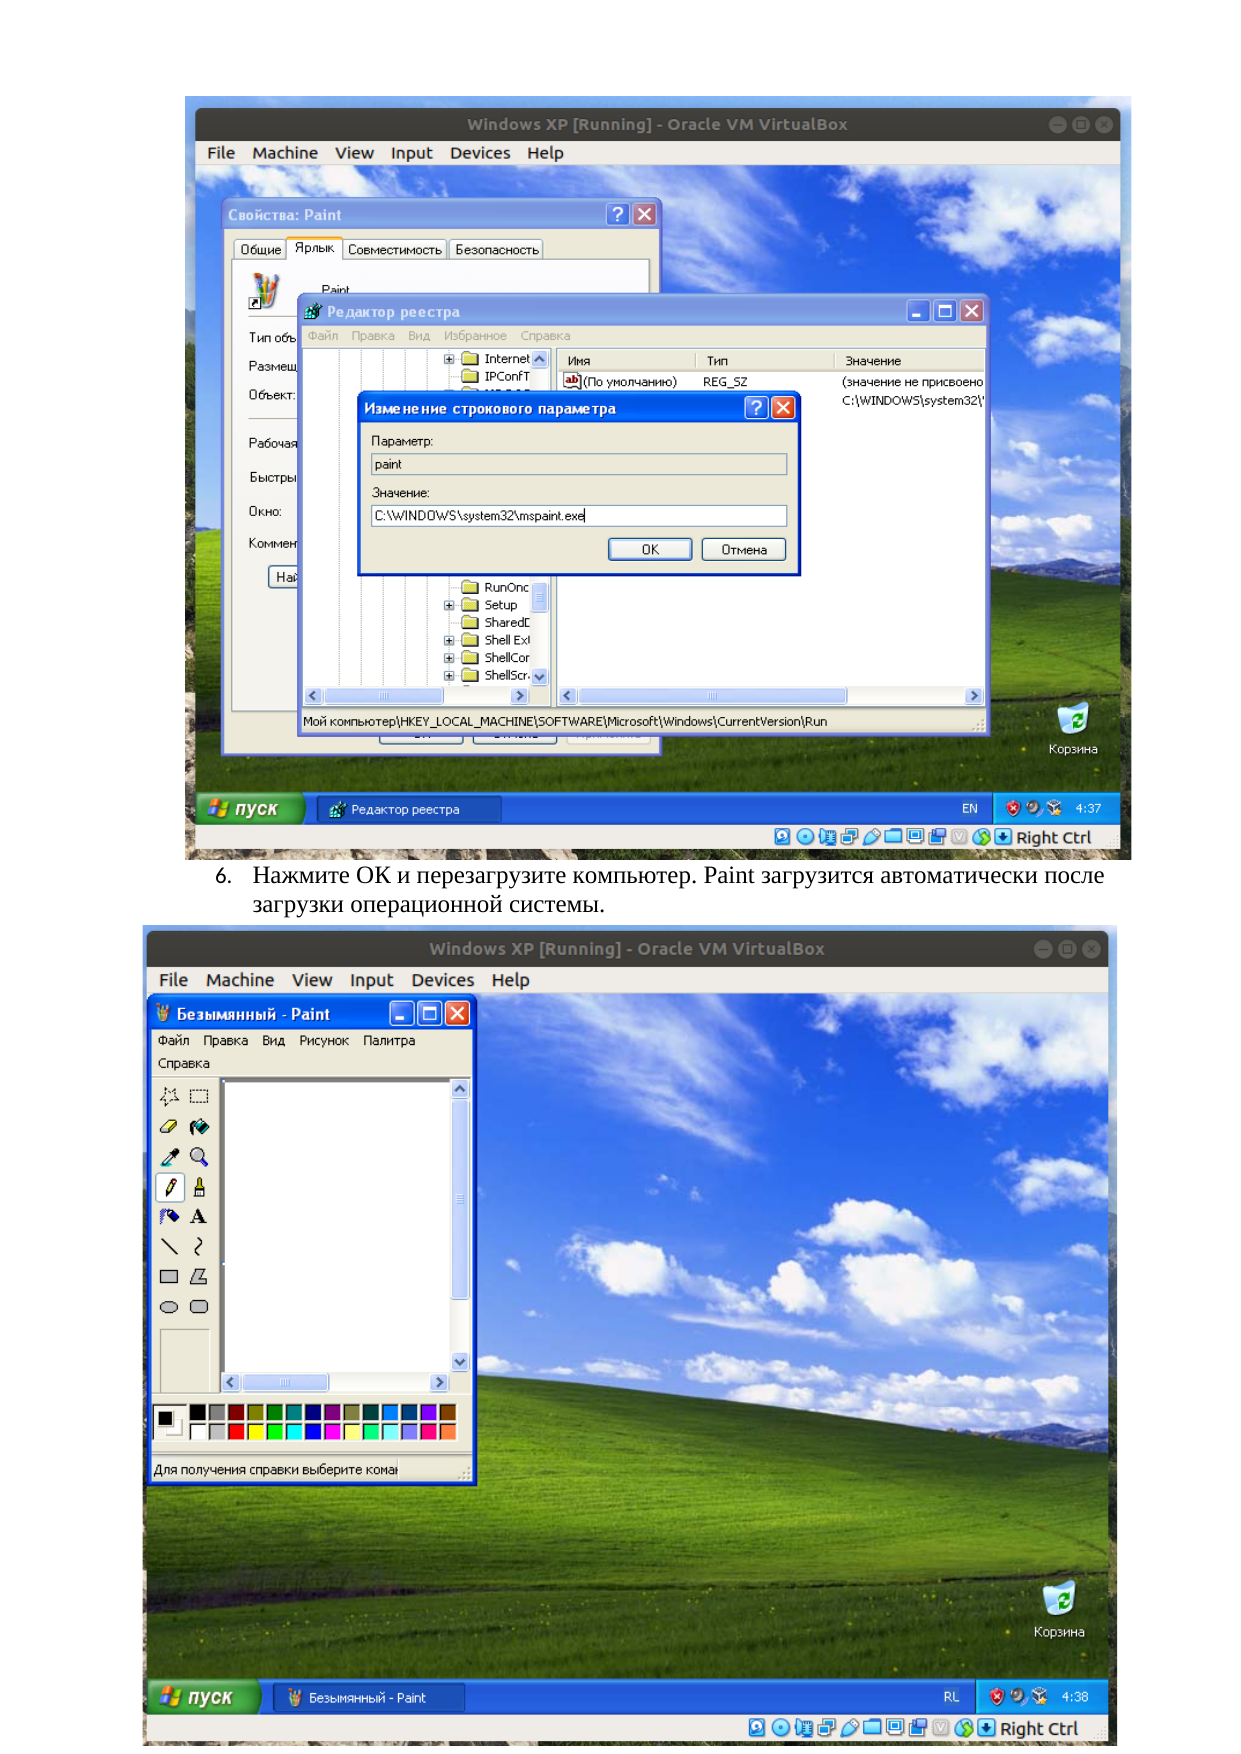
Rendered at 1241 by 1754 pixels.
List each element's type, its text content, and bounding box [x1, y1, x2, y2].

picture [142, 925, 1118, 1746]
picture [185, 96, 1132, 860]
list Нажмите ОК и перезагрузите компьютер. Paint загрузится автоматически после загрузки операционной системы. [215, 118, 1152, 918]
